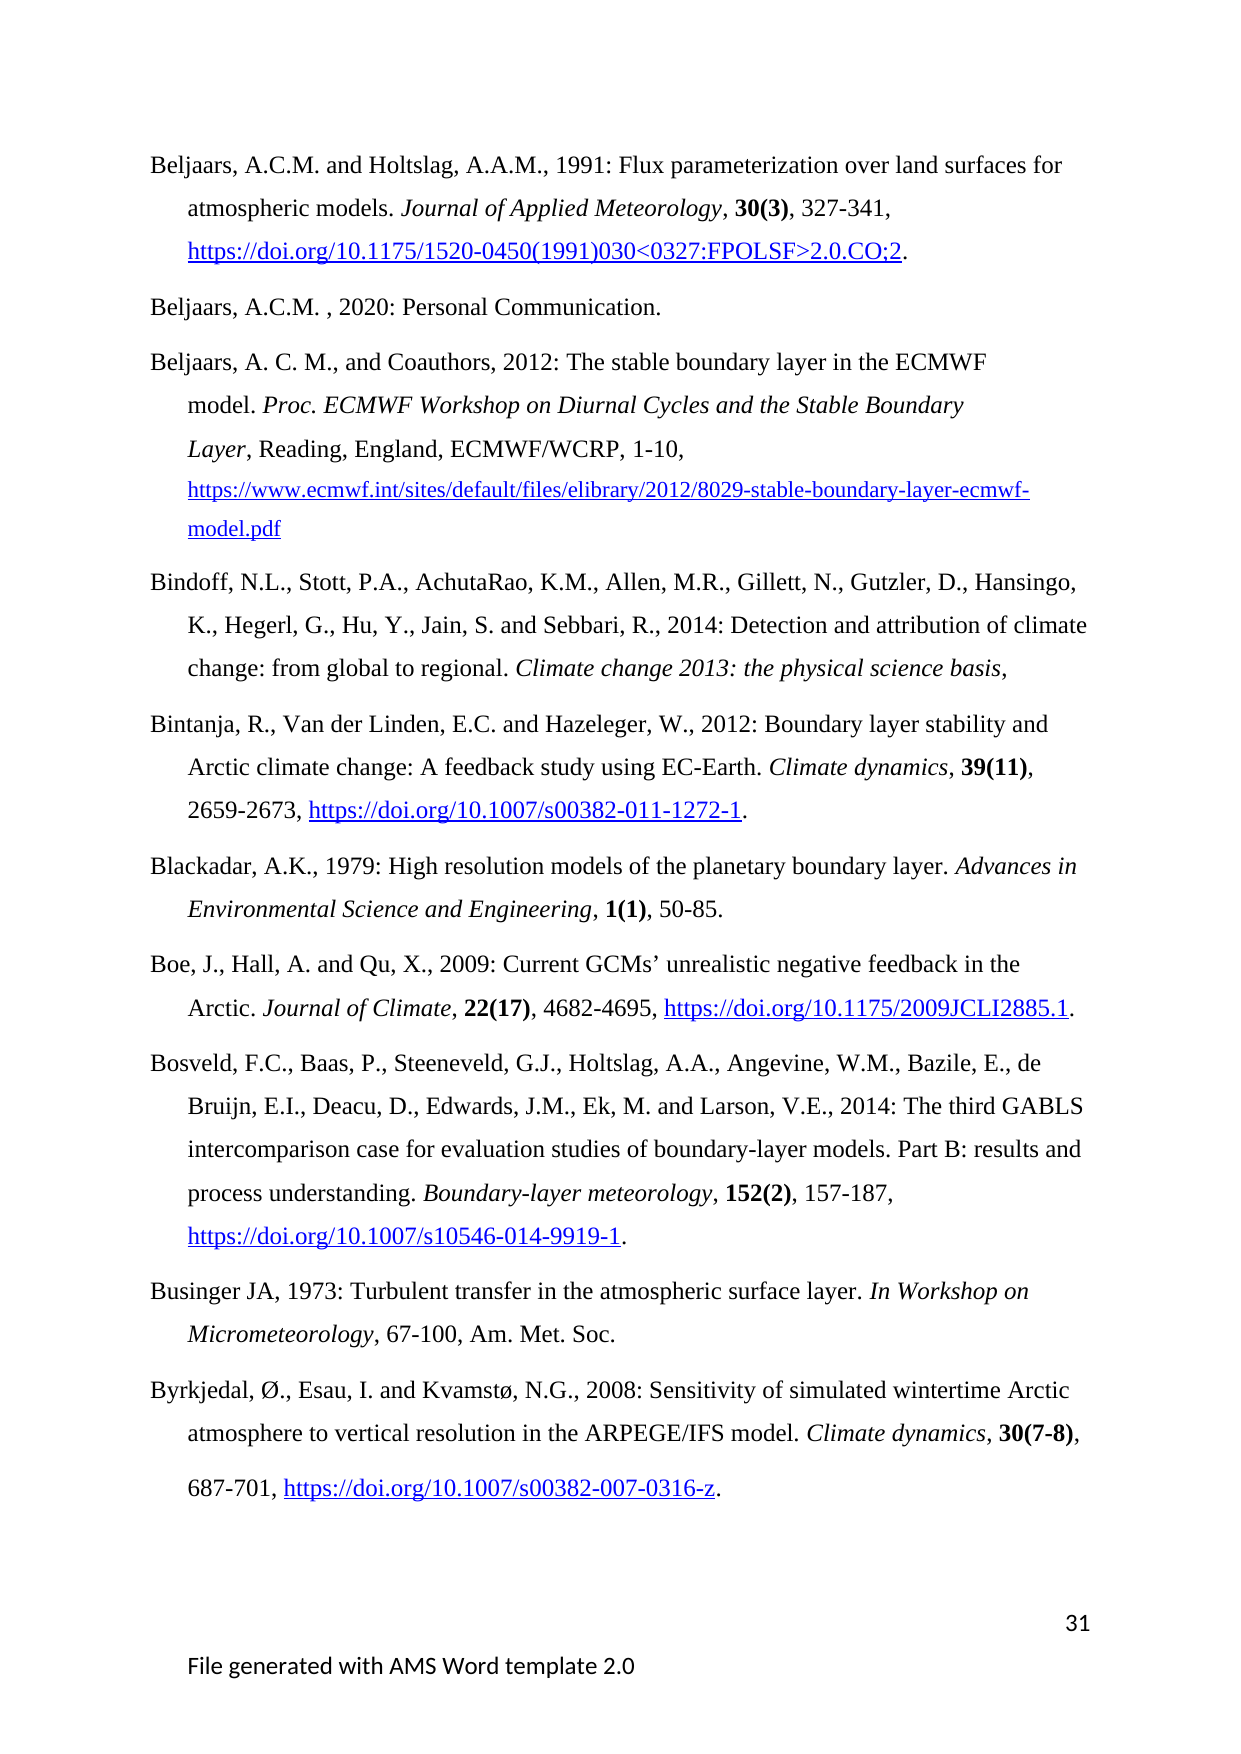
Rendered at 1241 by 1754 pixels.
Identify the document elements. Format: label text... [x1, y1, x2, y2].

text Boe, J., Hall, A. and Qu, X., 2009: Current GCMs’ unrealistic negative feedback in the Arctic. Journal of Climate, 22(17), 4682-4695, https://doi.org/10.1175/2009JCLI2885.1. [150, 949, 1090, 1021]
text Beljaars, A.C.M. , 2020: Personal Communication. [150, 292, 1090, 321]
text Bintanja, R., Van der Linden, E.C. and Hazeleger, W., 2012: Boundary layer stability and Arctic climate change: A feedback study using EC-Earth. Climate dynamics, 39(11), 2659-2673, https://doi.org/10.1007/s00382-011-1272-1. [150, 709, 1090, 824]
text Bosveld, F.C., Baas, P., Steeneveld, G.J., Holtslag, A.A., Angevine, W.M., Bazile, E., de Bruijn, E.I., Deacu, D., Edwards, J.M., Ek, M. and Larson, V.E., 2014: The third GABLS intercomparison case for evaluation studies of boundary-layer models. Part B: results and process understanding. Boundary-layer meteorology, 152(2), 157-187, https://doi.org/10.1007/s10546-014-9919-1. [150, 1048, 1090, 1249]
text Bindoff, N.L., Stott, P.A., AchutaRao, K.M., Allen, M.R., Gillett, N., Gutzler, D., Hansingo, K., Hegerl, G., Hu, Y., Jain, S. and Sebbari, R., 2014: Detection and attribution of climate change: from global to regional. Climate change 2013: the physical science basis, [150, 567, 1090, 682]
text Blackadar, A.K., 1979: High resolution models of the planetary boundary layer. Advances in Environmental Science and Engineering, 1(1), 50-85. [150, 851, 1090, 923]
text Beljaars, A.C.M. and Holtslag, A.A.M., 1991: Flux parameterization over land surfaces for atmospheric models. Journal of Applied Meteorology, 30(3), 327-341, https://doi.org/10.1175/1520-0450(1991)030<0327:FPOLSF>2.0.CO;2. [150, 150, 1090, 265]
text Beljaars, A. C. M., and Coauthors, 2012: The stable boundary layer in the ECMWF model. Proc. ECMWF Workshop on Diurnal Cycles and the Stable Boundary Layer, Reading, England, ECMWF/WCRP, 1-10, https://www.ecmwf.int/sites/default/files/elibrary/2012/8029-stable-boundary-layer-ecmwf-model.pdf [150, 347, 1090, 541]
text Businger JA, 1973: Turbulent transfer in the atmospheric surface layer. In Workshop on Micrometeorology, 67-100, Am. Met. Soc. [150, 1276, 1090, 1348]
text Byrkjedal, Ø., Esau, I. and Kvamstø, N.G., 2008: Sensitivity of simulated wintertime Arctic atmosphere to vertical resolution in the ARPEGE/IFS model. Climate dynamics, 30(7-8), 687-701, https://doi.org/10.1007/s00382-007-0316-z. [150, 1375, 1090, 1504]
